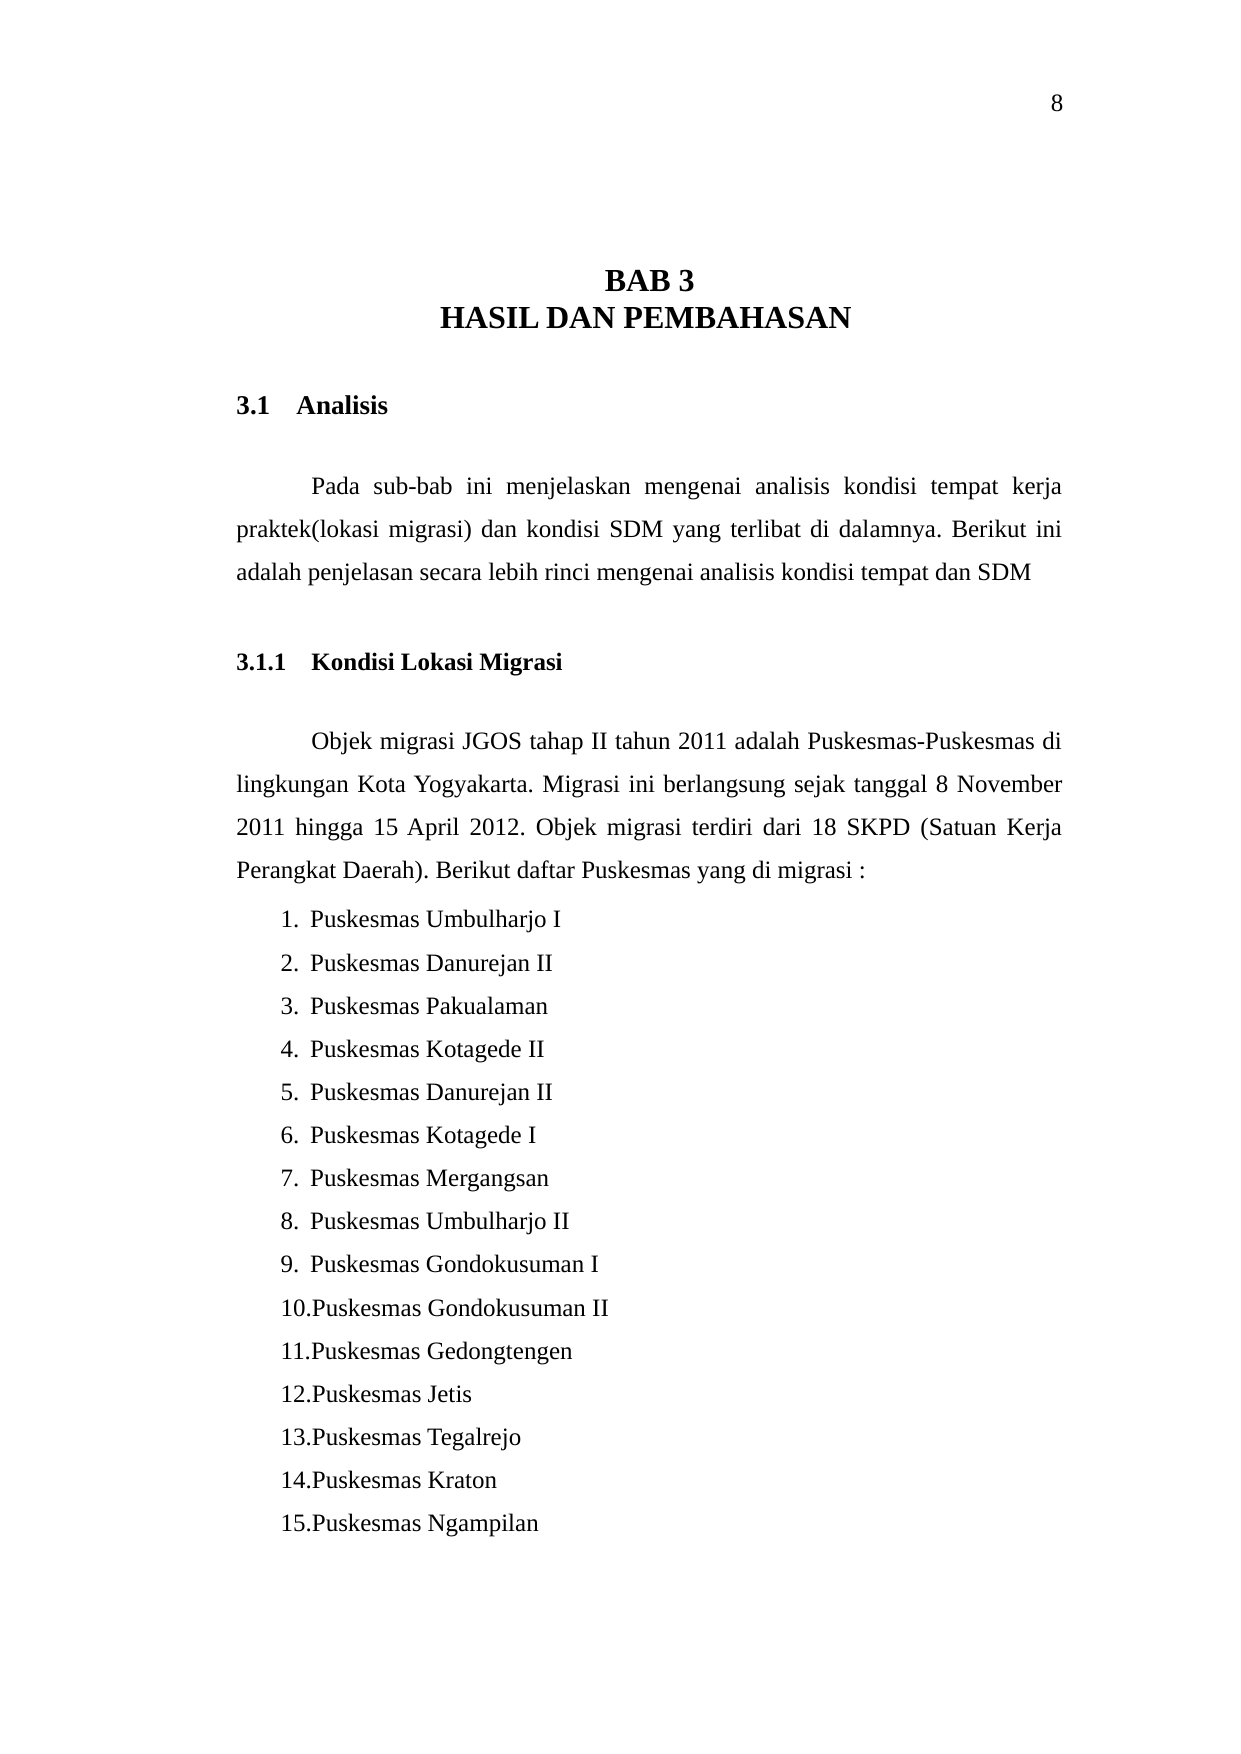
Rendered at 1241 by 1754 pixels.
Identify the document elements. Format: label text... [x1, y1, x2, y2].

list Puskesmas Tegalrejo [280, 1422, 1063, 1451]
list Puskesmas Kraton [280, 1465, 1063, 1494]
subtitle Analisis [236, 389, 1063, 420]
list Puskesmas Umbulharjo I [280, 904, 1063, 933]
list Puskesmas Ngampilan [280, 1508, 1063, 1537]
list Puskesmas Danurejan II [280, 1077, 1063, 1106]
list Puskesmas Gedongtengen [280, 1336, 1063, 1364]
list Puskesmas Umbulharjo II [280, 1206, 1063, 1235]
list Puskesmas Pakualaman [280, 991, 1063, 1019]
list Puskesmas Kotagede I [280, 1120, 1063, 1149]
list Puskesmas Danurejan II [280, 948, 1063, 976]
list Puskesmas Kotagede II [280, 1034, 1063, 1063]
list Puskesmas Mergangsan [280, 1163, 1063, 1192]
list Puskesmas Jetis [280, 1379, 1063, 1408]
subtitle Kondisi Lokasi Migrasi [236, 647, 1063, 676]
list Puskesmas Gondokusuman II [280, 1293, 1063, 1321]
text Pada sub-bab ini menjelaskan mengenai analisis kondisi tempat kerja praktek(lokasi migrasi) dan kondisi SDM yang terlibat di dalamnya. Berikut ini adalah penjelasan secara lebih rinci mengenai analisis kondisi tempat dan SDM [236, 471, 1063, 586]
text Objek migrasi JGOS tahap II tahun 2011 adalah Puskesmas-Puskesmas di lingkungan Kota Yogyakarta. Migrasi ini berlangsung sejak tanggal 8 November 2011 hingga 15 April 2012. Objek migrasi terdiri dari 18 SKPD (Satuan Kerja Perangkat Daerah). Berikut daftar Puskesmas yang di migrasi : [236, 726, 1063, 884]
list Puskesmas Gondokusuman I [280, 1249, 1063, 1278]
subtitle HASIL DAN PEMBAHASAN [236, 261, 1063, 335]
